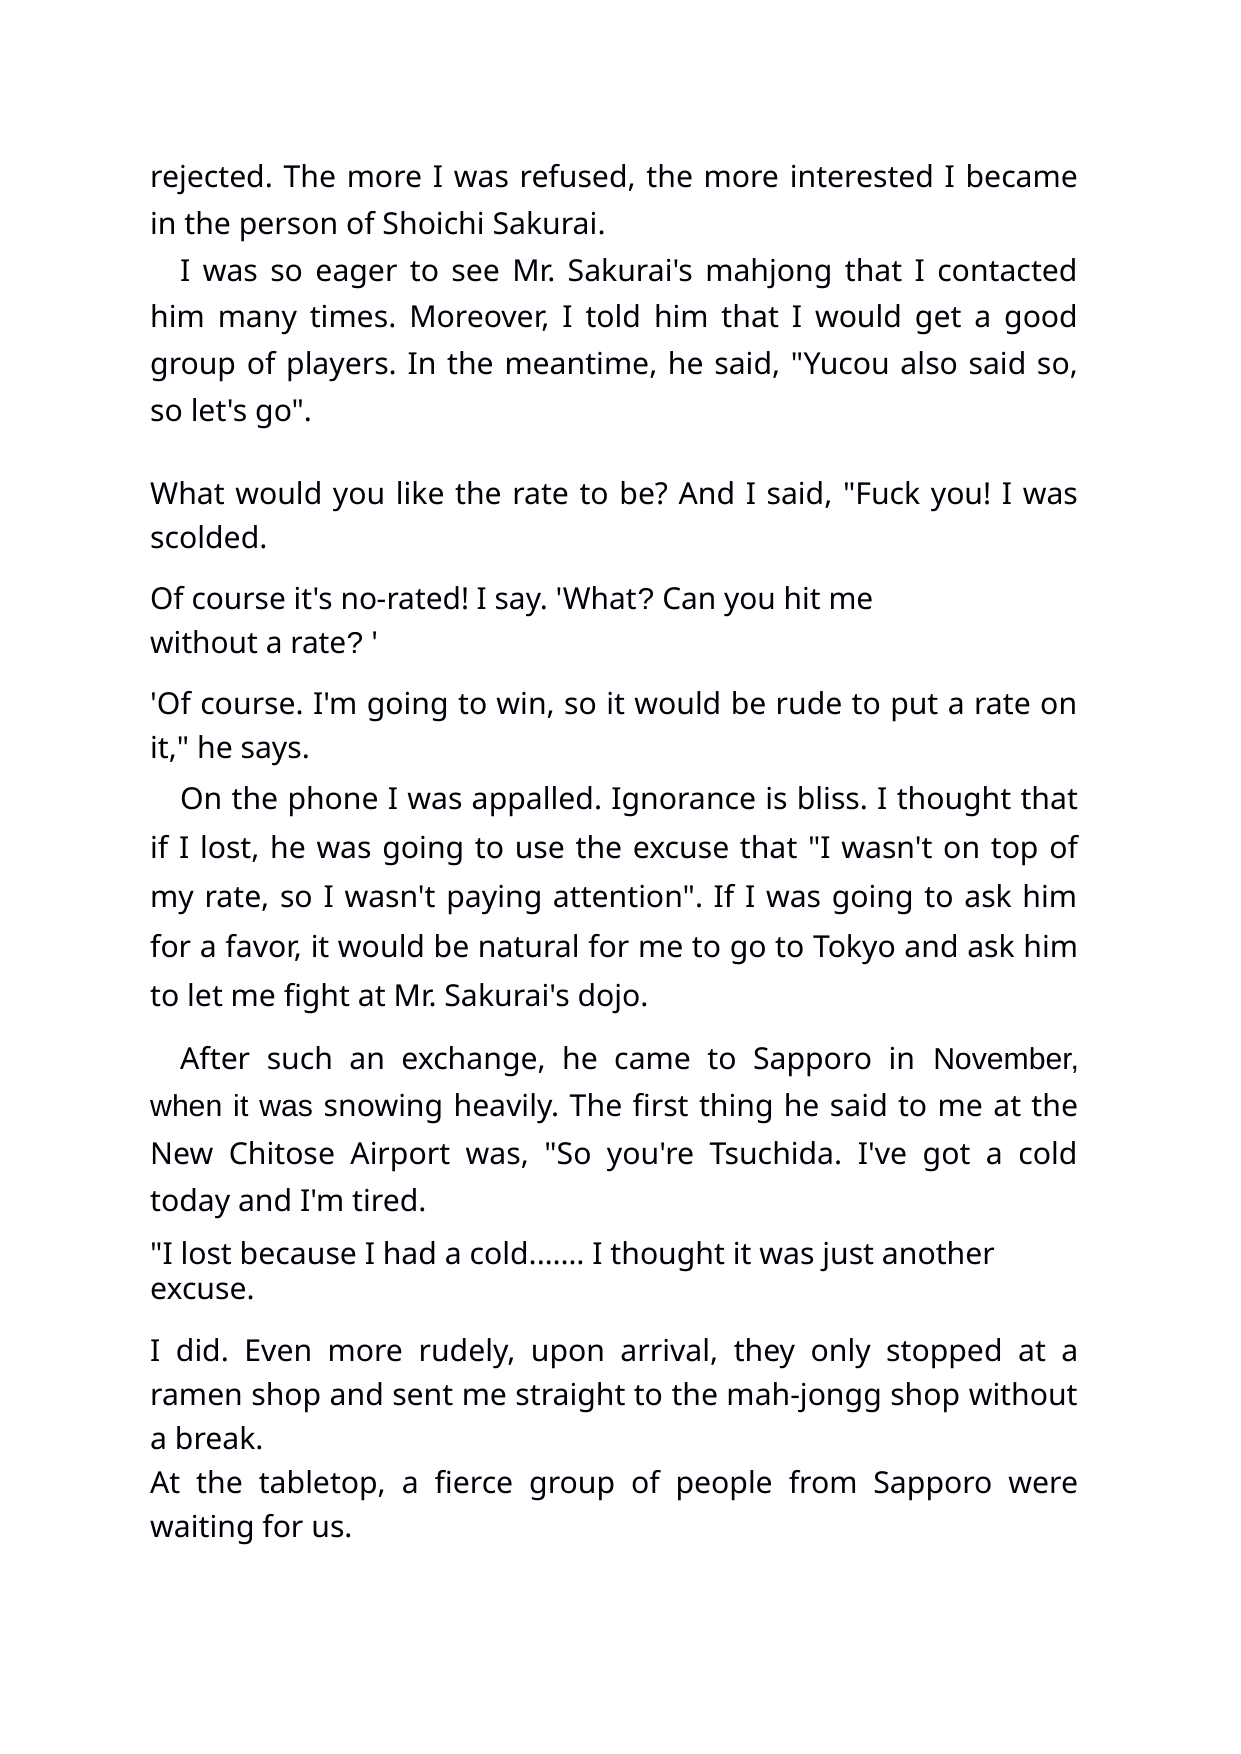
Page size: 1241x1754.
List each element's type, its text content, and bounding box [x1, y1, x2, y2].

text "I lost because I had a cold.…… I thought it was just another excuse. [150, 1236, 1090, 1306]
text At the tabletop, a fierce group of people from Sapporo were waiting for us. [150, 1458, 1079, 1546]
text rejected. The more I was refused, the more interested I became in the person of Shoichi Sakurai. [150, 150, 1079, 243]
text After such an exchange, he came to Sapporo in November, when it was snowing heavily. The first thing he said to me at the New Chitose Airport was, "So you're Tsuchida. I've got a cold today and I'm tired. [150, 1031, 1079, 1221]
text I was so eager to see Mr. Sakurai's mahjong that I contacted him many times. Moreover, I told him that I would get a good group of players. In the meantime, he said, "Yucou also said so, so let's go". [150, 243, 1079, 431]
text 'Of course. I'm going to win, so it would be rude to put a rate on it," he says. [150, 679, 1079, 767]
text What would you like the rate to be? And I said, "Fuck you! I was scolded. [150, 469, 1079, 557]
text On the phone I was appalled. Ignorance is bliss. I thought that if I lost, he was going to use the excuse that "I wasn't on top of my rate, so I wasn't paying attention". If I was going to ask him for a favor, it would be natural for me to go to Tokyo and ask him to let me fight at Mr. Sakurai's dojo. [150, 770, 1079, 1016]
text Of course it's no-rated! I say. 'What? Can you hit me without a rate? ' [150, 574, 885, 663]
text I did. Even more rudely, upon arrival, they only stopped at a ramen shop and sent me straight to the mah-jongg shop without a break. [150, 1326, 1079, 1458]
